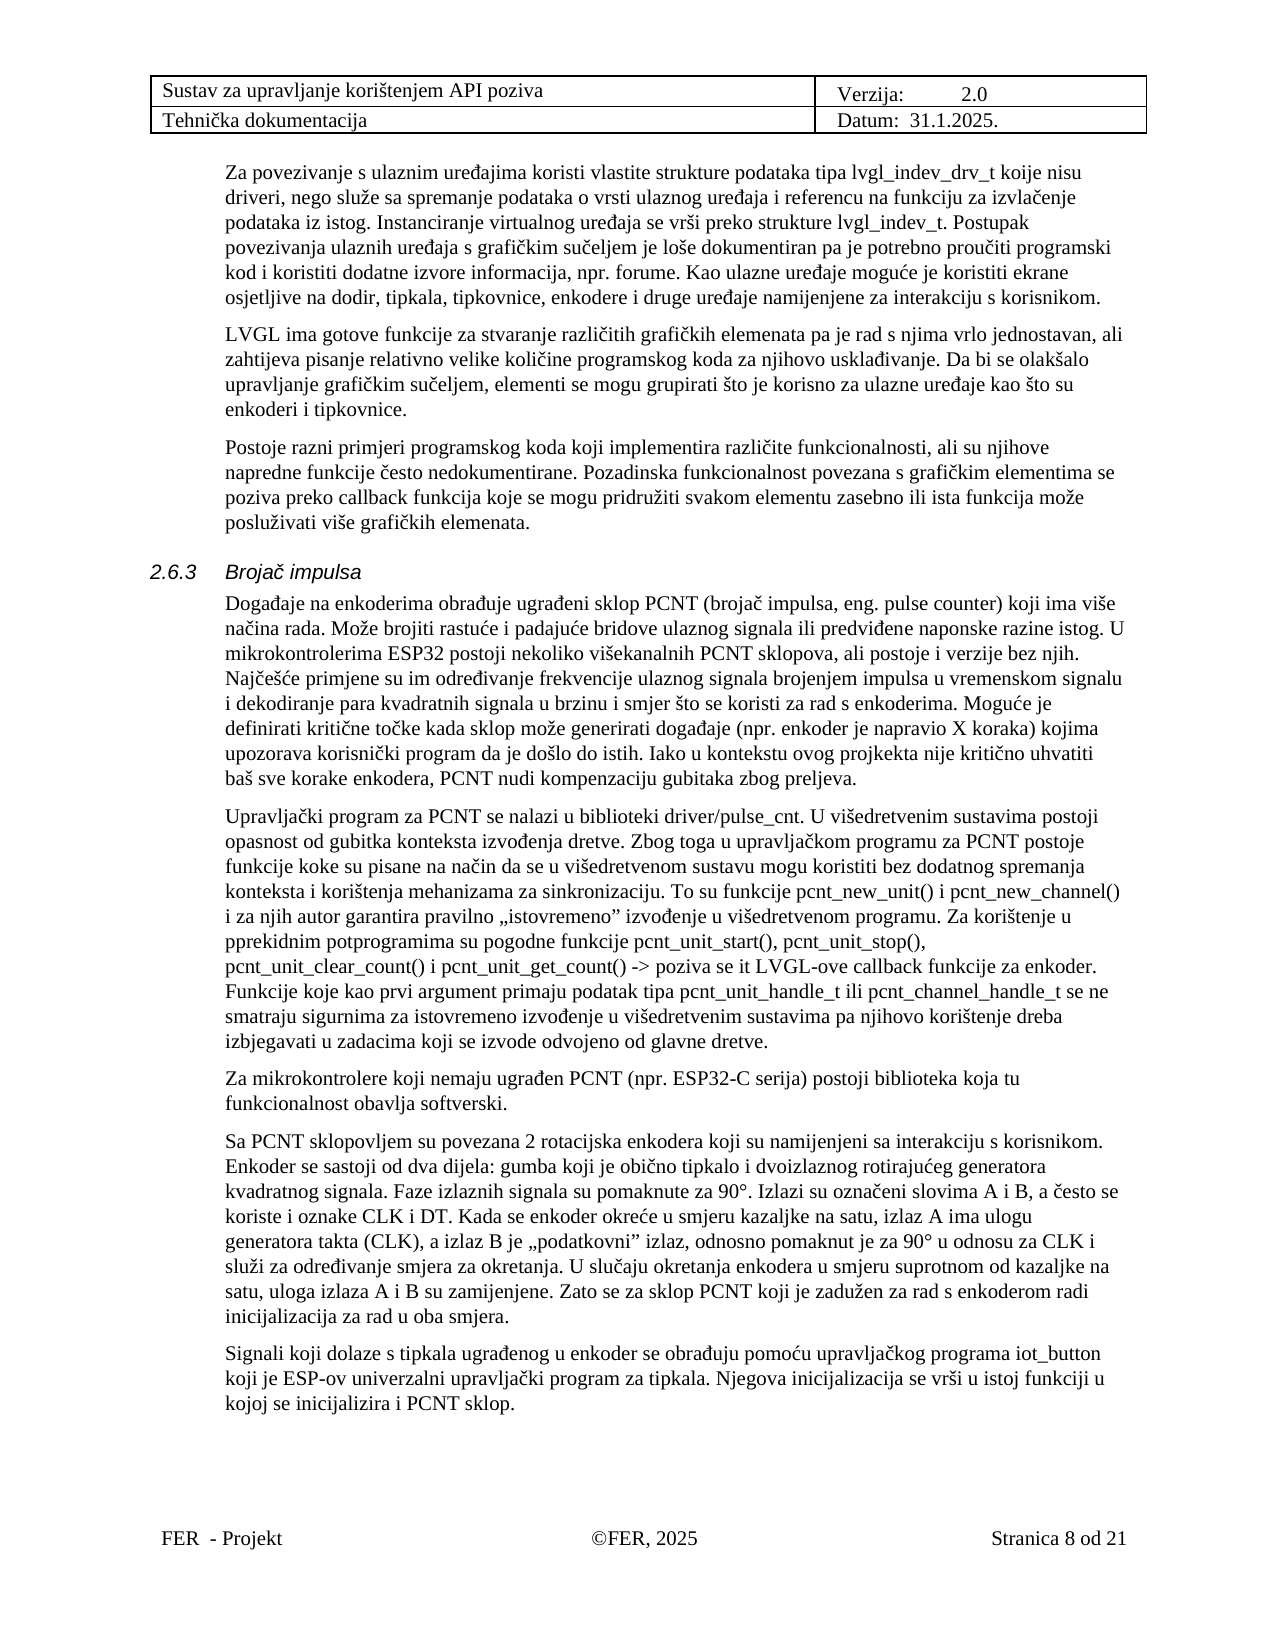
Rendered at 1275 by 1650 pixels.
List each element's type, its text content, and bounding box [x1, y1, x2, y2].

text Događaje na enkoderima obrađuje ugrađeni sklop PCNT (brojač impulsa, eng. pulse counter) koji ima više načina rada. Može brojiti rastuće i padajuće bridove ulaznog signala ili predviđene naponske razine istog. U mikrokontrolerima ESP32 postoji nekoliko višekanalnih PCNT sklopova, ali postoje i verzije bez njih. Najčešće primjene su im određivanje frekvencije ulaznog signala brojenjem impulsa u vremenskom signalu i dekodiranje para kvadratnih signala u brzinu i smjer što se koristi za rad s enkoderima. Moguće je definirati kritične točke kada sklop može generirati događaje (npr. enkoder je napravio X koraka) kojima upozorava korisnički program da je došlo do istih. Iako u kontekstu ovog projkekta nije kritično uhvatiti baš sve korake enkodera, PCNT nudi kompenzaciju gubitaka zbog preljeva. [225, 590, 1125, 790]
text LVGL ima gotove funkcije za stvaranje različitih grafičkih elemenata pa je rad s njima vrlo jednostavan, ali zahtijeva pisanje relativno velike količine programskog koda za njihovo usklađivanje. Da bi se olakšalo upravljanje grafičkim sučeljem, elementi se mogu grupirati što je korisno za ulazne uređaje kao što su enkoderi i tipkovnice. [225, 321, 1125, 421]
subtitle Brojač impulsa [150, 559, 1125, 584]
text Sa PCNT sklopovljem su povezana 2 rotacijska enkodera koji su namijenjeni sa interakciju s korisnikom. Enkoder se sastoji od dva dijela: gumba koji je obično tipkalo i dvoizlaznog rotirajućeg generatora kvadratnog signala. Faze izlaznih signala su pomaknute za 90°. Izlazi su označeni slovima A i B, a često se koriste i oznake CLK i DT. Kada se enkoder okreće u smjeru kazaljke na satu, izlaz A ima ulogu generatora takta (CLK), a izlaz B je „podatkovni” izlaz, odnosno pomaknut je za 90° u odnosu za CLK i služi za određivanje smjera za okretanja. U slučaju okretanja enkodera u smjeru suprotnom od kazaljke na satu, uloga izlaza A i B su zamijenjene. Zato se za sklop PCNT koji je zadužen za rad s enkoderom radi inicijalizacija za rad u oba smjera. [225, 1128, 1125, 1328]
text Postoje razni primjeri programskog koda koji implementira različite funkcionalnosti, ali su njihove napredne funkcije često nedokumentirane. Pozadinska funkcionalnost povezana s grafičkim elementima se poziva preko callback funkcija koje se mogu pridružiti svakom elementu zasebno ili ista funkcija može posluživati više grafičkih elemenata. [225, 434, 1125, 534]
text Signali koji dolaze s tipkala ugrađenog u enkoder se obrađuju pomoću upravljačkog programa iot_button koji je ESP-ov univerzalni upravljački program za tipkala. Njegova inicijalizacija se vrši u istoj funkciji u kojoj se inicijalizira i PCNT sklop. [225, 1340, 1125, 1415]
text Za povezivanje s ulaznim uređajima koristi vlastite strukture podataka tipa lvgl_indev_drv_t koije nisu driveri, nego služe sa spremanje podataka o vrsti ulaznog uređaja i referencu na funkciju za izvlačenje podataka iz istog. Instanciranje virtualnog uređaja se vrši preko strukture lvgl_indev_t. Postupak povezivanja ulaznih uređaja s grafičkim sučeljem je loše dokumentiran pa je potrebno proučiti programski kod i koristiti dodatne izvore informacija, npr. forume. Kao ulazne uređaje moguće je koristiti ekrane osjetljive na dodir, tipkala, tipkovnice, enkodere i druge uređaje namijenjene za interakciju s korisnikom. [225, 159, 1125, 309]
text Za mikrokontrolere koji nemaju ugrađen PCNT (npr. ESP32-C serija) postoji biblioteka koja tu funkcionalnost obavlja softverski. [225, 1065, 1125, 1115]
text Upravljački program za PCNT se nalazi u biblioteki driver/pulse_cnt. U višedretvenim sustavima postoji opasnost od gubitka konteksta izvođenja dretve. Zbog toga u upravljačkom programu za PCNT postoje funkcije koke su pisane na način da se u višedretvenom sustavu mogu koristiti bez dodatnog spremanja konteksta i korištenja mehanizama za sinkronizaciju. To su funkcije pcnt_new_unit() i pcnt_new_channel() i za njih autor garantira pravilno „istovremeno” izvođenje u višedretvenom programu. Za korištenje u pprekidnim potprogramima su pogodne funkcije pcnt_unit_start(), pcnt_unit_stop(), pcnt_unit_clear_count() i pcnt_unit_get_count() -> poziva se it LVGL-ove callback funkcije za enkoder. Funkcije koje kao prvi argument primaju podatak tipa pcnt_unit_handle_t ili pcnt_channel_handle_t se ne smatraju sigurnima za istovremeno izvođenje u višedretvenim sustavima pa njihovo korištenje dreba izbjegavati u zadacima koji se izvode odvojeno od glavne dretve. [225, 803, 1125, 1053]
